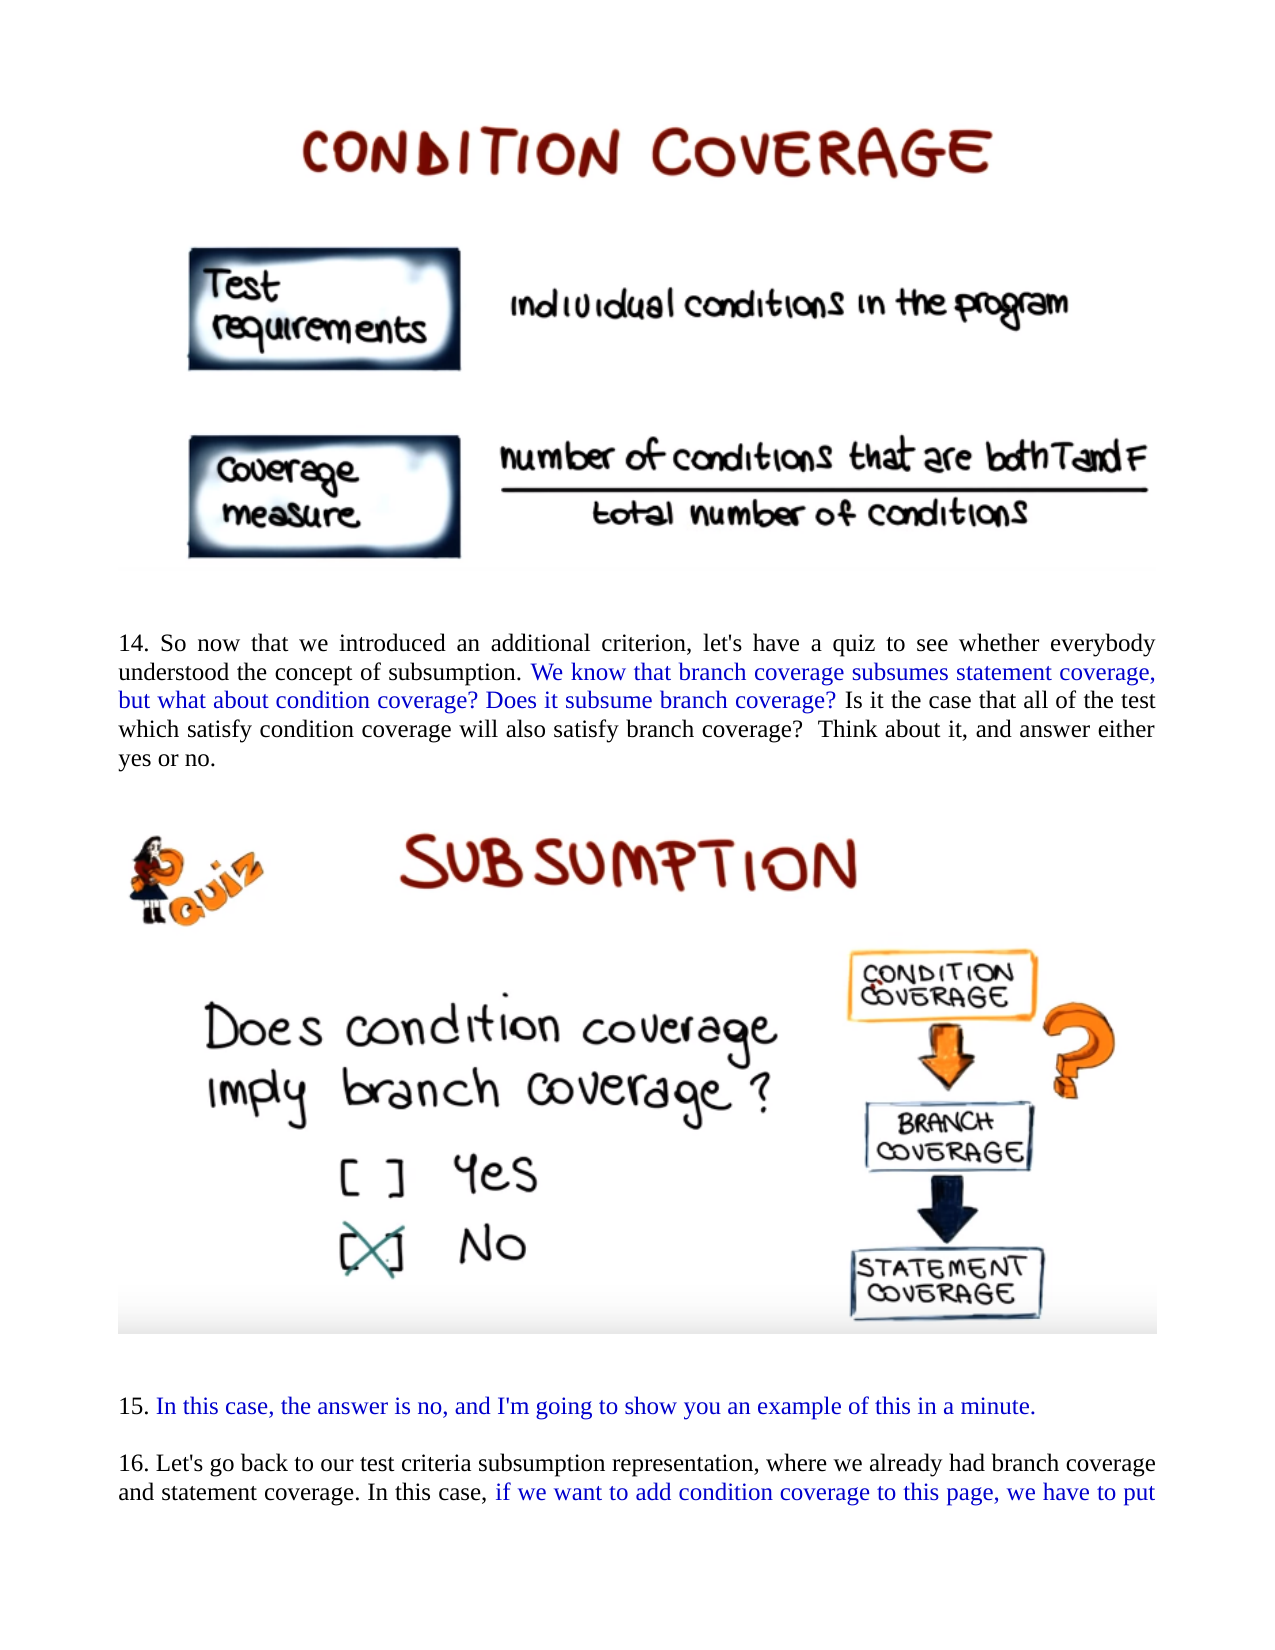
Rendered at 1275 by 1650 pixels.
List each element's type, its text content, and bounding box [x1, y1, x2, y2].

text 14. So now that we introduced an additional criterion, let's have a quiz to see whether everybody understood the concept of subsumption. We know that branch coverage subsumes statement coverage, but what about condition coverage? Does it subsume branch coverage? Is it the case that all of the test which satisfy condition coverage will also satisfy branch coverage? Think about it, and answer either yes or no. [118, 628, 1157, 772]
text 16. Let's go back to our test criteria subsumption representation, where we already had branch coverage and statement coverage. In this case, if we want to add condition coverage to this page, we have to put [118, 1448, 1157, 1506]
text 15. In this case, the answer is no, and I'm going to show you an example of this in a minute. [118, 1391, 1157, 1420]
picture [118, 118, 1157, 571]
picture [118, 829, 1157, 1334]
